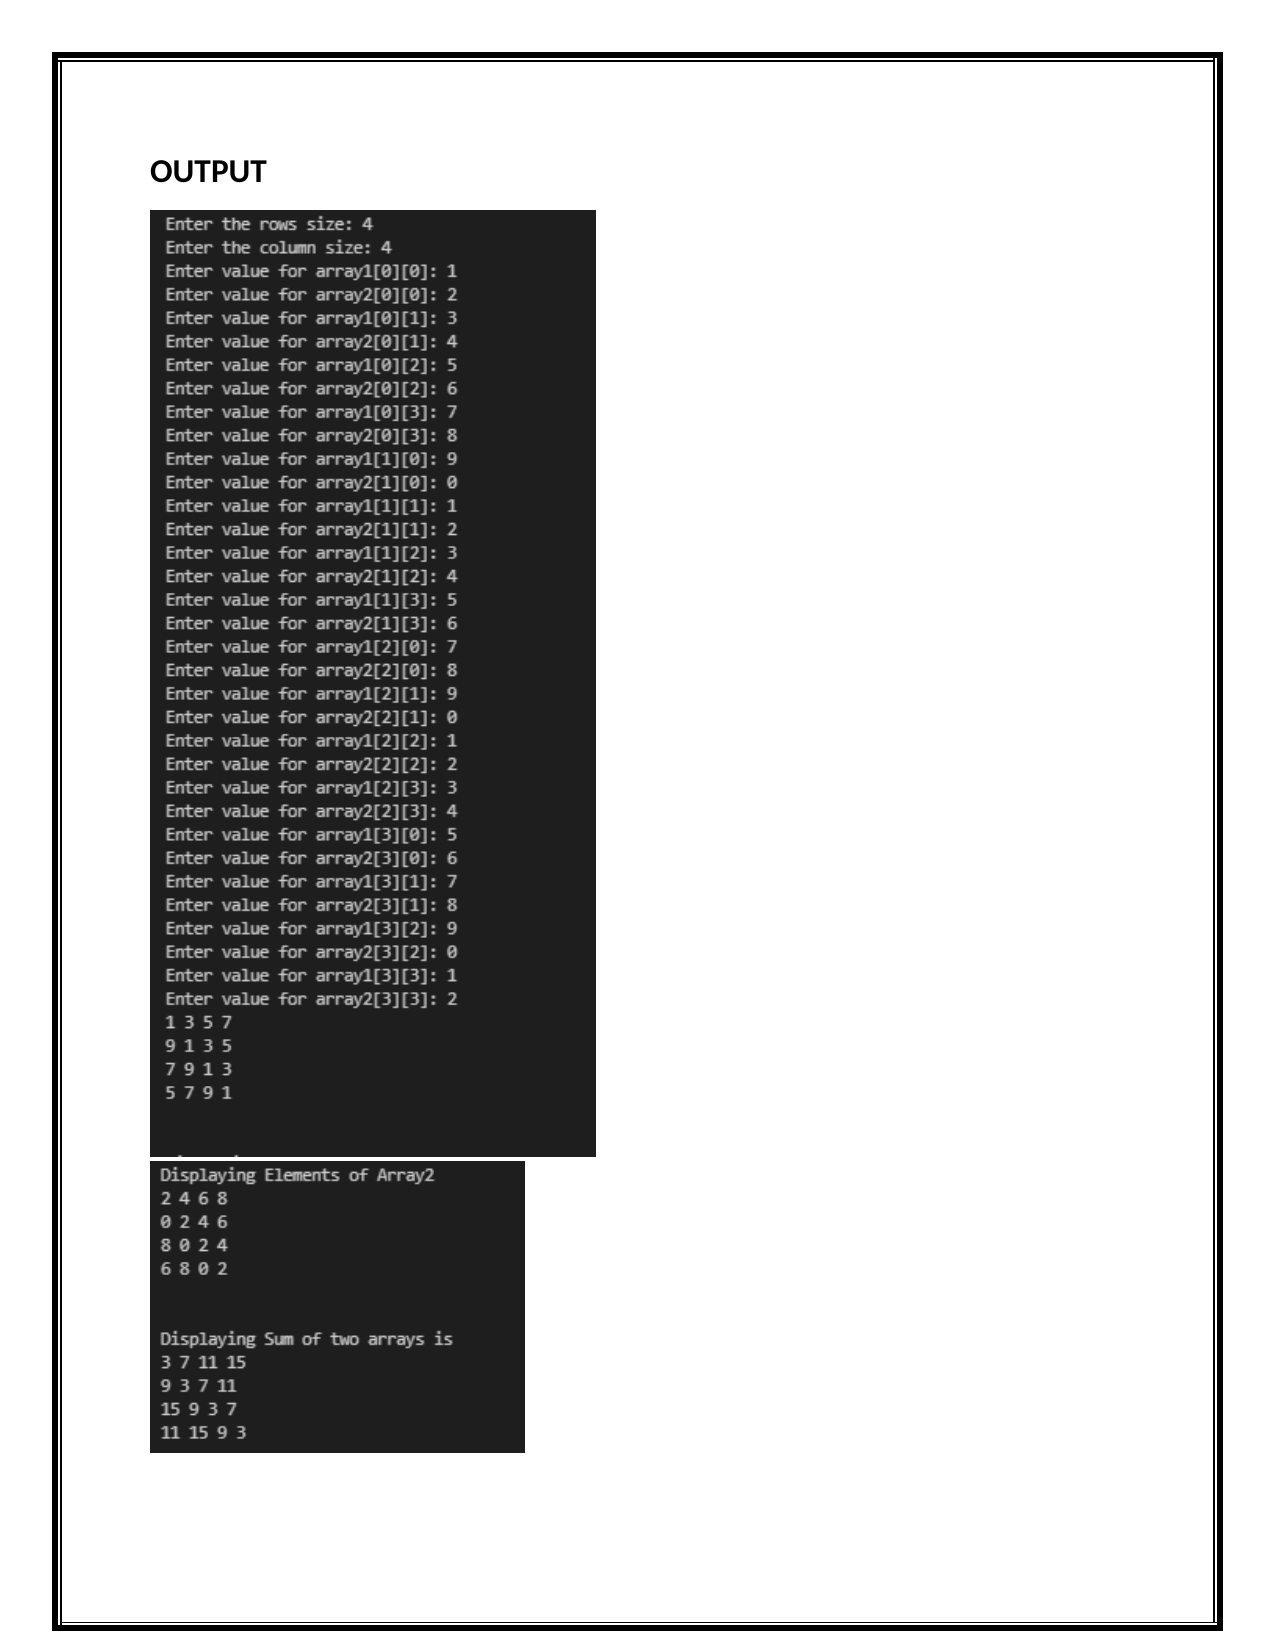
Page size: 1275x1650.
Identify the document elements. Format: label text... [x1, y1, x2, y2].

picture [150, 210, 596, 1157]
picture [150, 1161, 525, 1453]
text OUTPUT [150, 150, 1204, 191]
